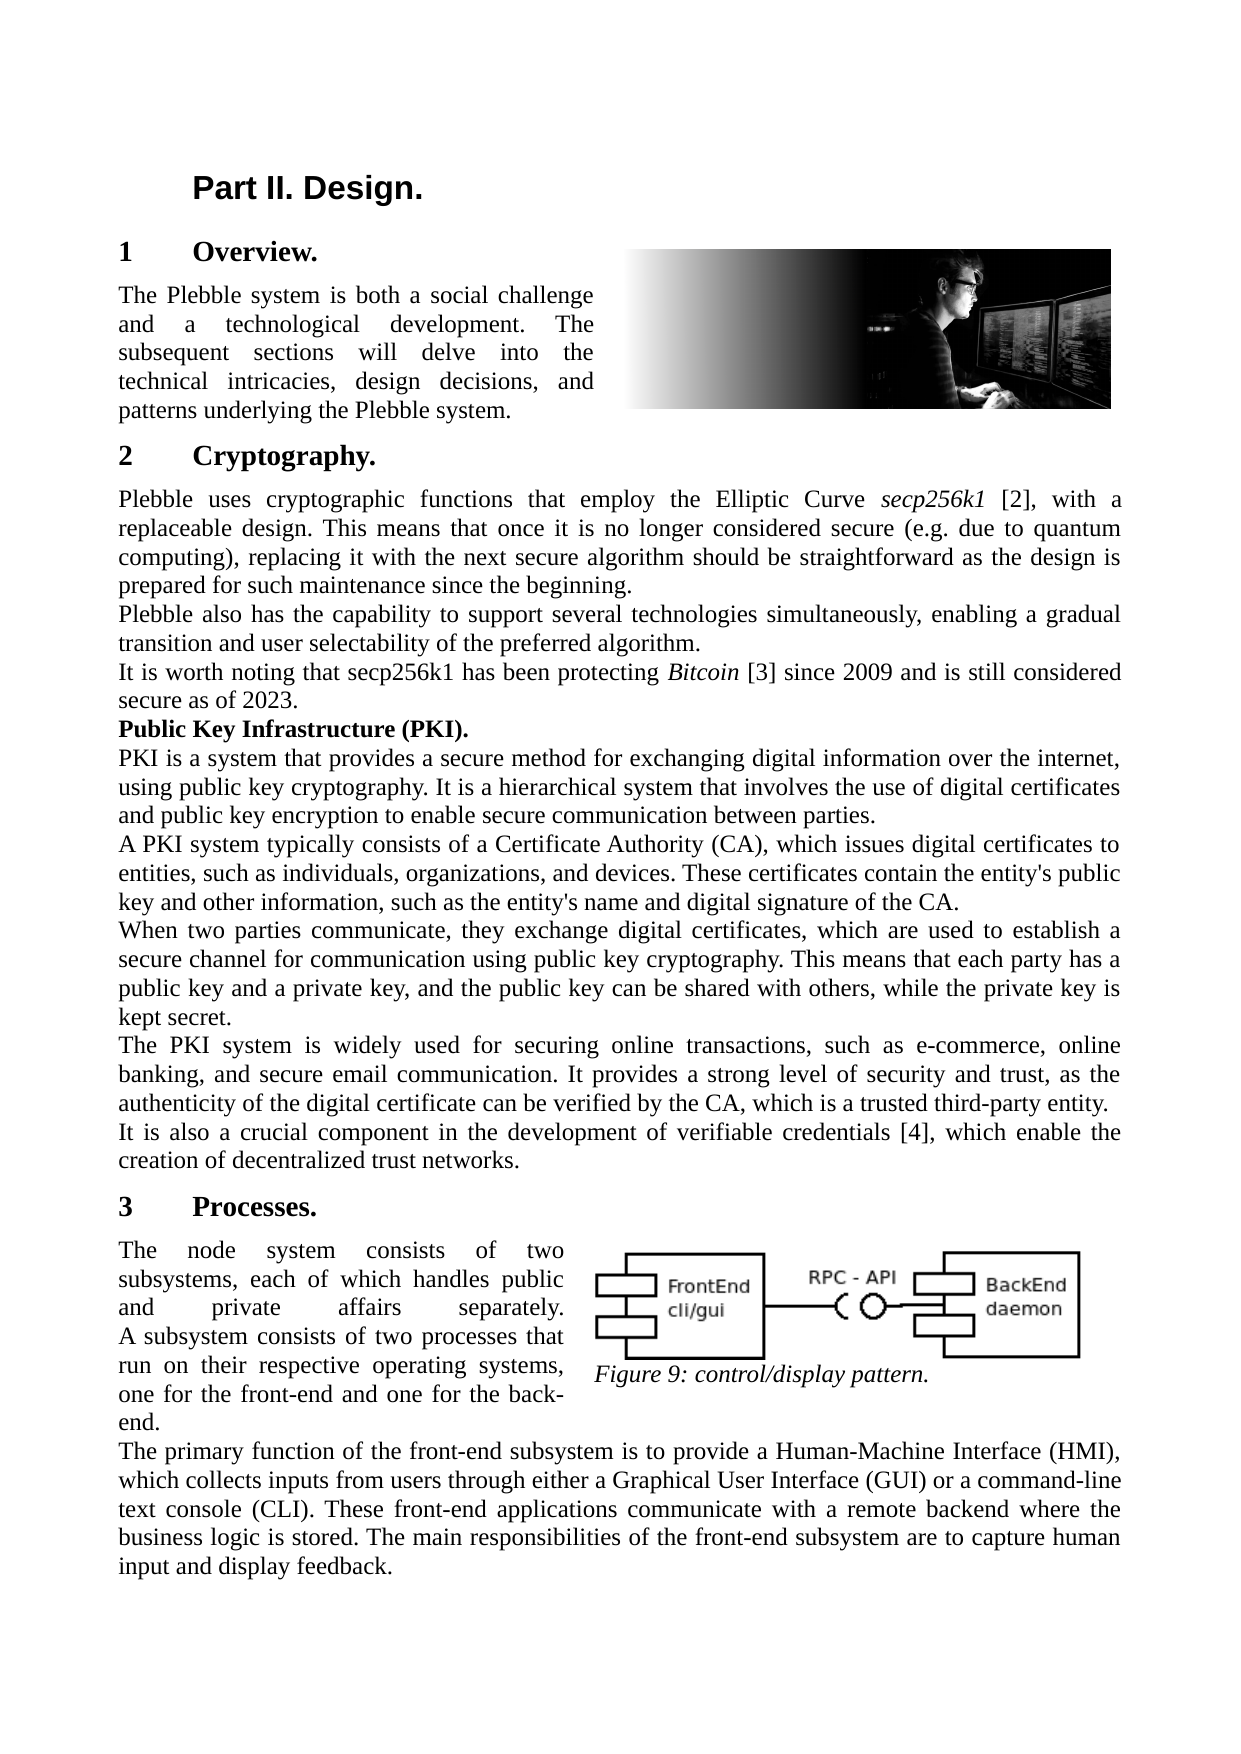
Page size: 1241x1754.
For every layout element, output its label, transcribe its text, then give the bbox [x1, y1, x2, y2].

subtitle Cryptography. [118, 438, 1122, 472]
text Plebble uses cryptographic functions that employ the Elliptic Curve secp256k1 [2], with a replaceable design. This means that once it is no longer considered secure (e.g. due to quantum computing), replacing it with the next secure algorithm should be straightforward as the design is prepared for such maintenance since the beginning. [118, 484, 1122, 599]
text It is also a crucial component in the development of verifiable credentials [4], which enable the creation of decentralized trust networks. [118, 1117, 1122, 1174]
text The Plebble system is both a social challenge and a technological development. The subsequent sections will delve into the technical intricacies, design decisions, and patterns underlying the Plebble system. [118, 280, 1122, 424]
subtitle Part II. Design. [118, 168, 1122, 207]
text It is worth noting that secp256k1 has been protecting Bitcoin [3] since 2009 and is still considered secure as of 2023. [118, 657, 1122, 714]
picture [623, 249, 1111, 409]
text The PKI system is widely used for securing online transactions, such as e-commerce, online banking, and secure email communication. It provides a strong level of security and trust, as the authenticity of the digital certificate can be verified by the CA, which is a trusted third-party entity. [118, 1031, 1122, 1117]
text PKI is a system that provides a secure method for exchanging digital information over the internet, using public key cryptography. It is a hierarchical system that involves the use of digital certificates and public key encryption to enable secure communication between parties. [118, 743, 1122, 829]
text The node system consists of two subsystems, each of which handles public and private affairs separately. A subsystem consists of two processes that run on their respective operating systems, one for the front-end and one for the back-end. [118, 1235, 1122, 1436]
text The primary function of the front-end subsystem is to provide a Human-Machine Interface (HMI), which collects inputs from users through either a Graphical User Interface (GUI) or a command-line text console (CLI). These front-end applications communicate with a remote backend where the business logic is stored. The main responsibilities of the front-end subsystem are to capture human input and display feedback. [118, 1436, 1122, 1580]
text Public Key Infrastructure (PKI). [118, 714, 1122, 743]
text Figure 9: control/display pattern. [594, 1360, 1081, 1388]
subtitle Overview. [118, 234, 1122, 267]
subtitle Processes. [118, 1189, 1122, 1222]
text When two parties communicate, they exchange digital certificates, which are used to establish a secure channel for communication using public key cryptography. This means that each party has a public key and a private key, and the public key can be shared with others, while the private key is kept secret. [118, 916, 1122, 1031]
text Plebble also has the capability to support several technologies simultaneously, enabling a gradual transition and user selectability of the preferred algorithm. [118, 599, 1122, 657]
picture [594, 1250, 1082, 1360]
text A PKI system typically consists of a Certificate Authority (CA), which issues digital certificates to entities, such as individuals, organizations, and devices. These certificates contain the entity's public key and other information, such as the entity's name and digital signature of the CA. [118, 829, 1122, 916]
